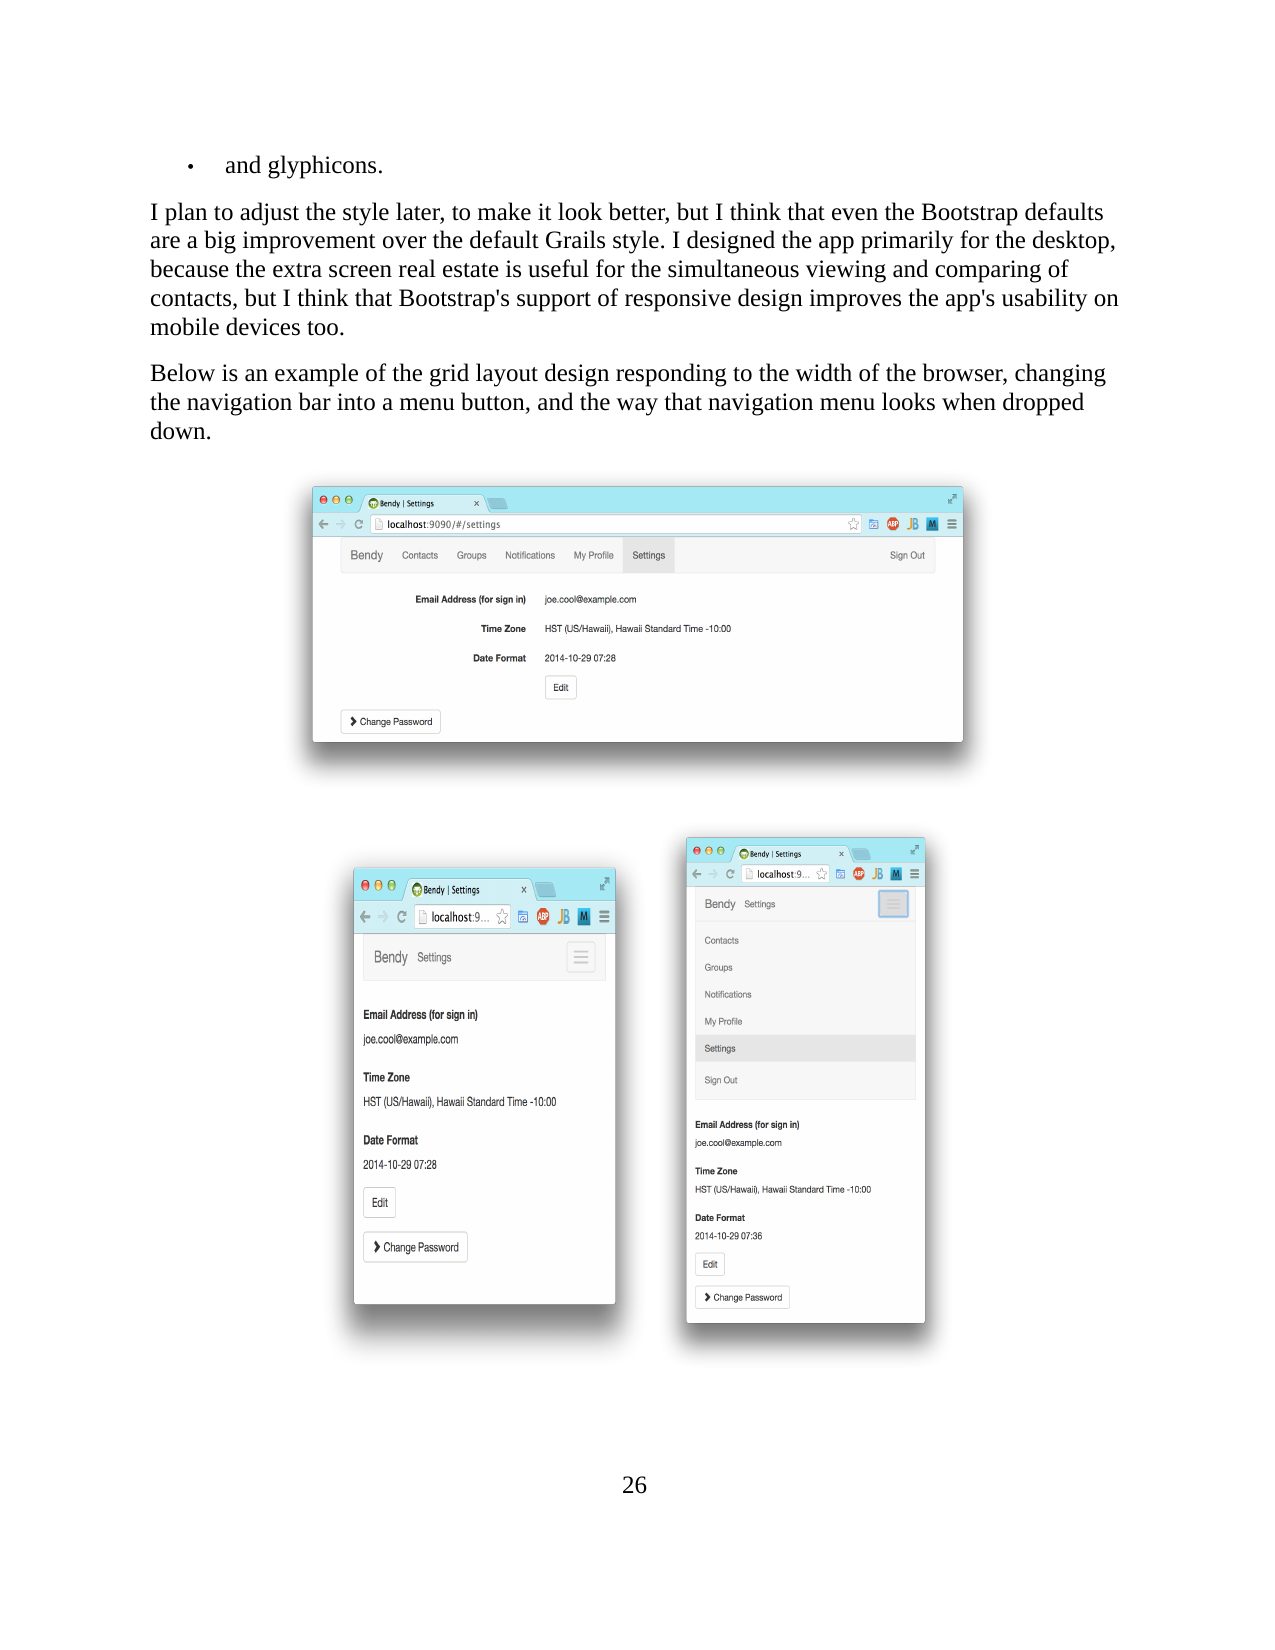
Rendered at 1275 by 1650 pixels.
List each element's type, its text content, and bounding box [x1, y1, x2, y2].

picture [316, 814, 959, 1376]
picture [276, 462, 999, 797]
list and glyphicons. [187, 150, 1125, 179]
text Below is an example of the grid layout design responding to the width of the browser, changing the navigation bar into a menu button, and the way that navigation menu looks when dropped down. [150, 358, 1125, 444]
text I plan to adjust the style later, to make it look better, but I think that even the Bootstrap defaults are a big improvement over the default Grails style. I designed the app primarily for the desktop, because the extra screen real estate is useful for the simultaneous viewing and comparing of contacts, but I think that Bootstrap's support of responsive design improves the app's usability on mobile devices too. [150, 197, 1125, 340]
